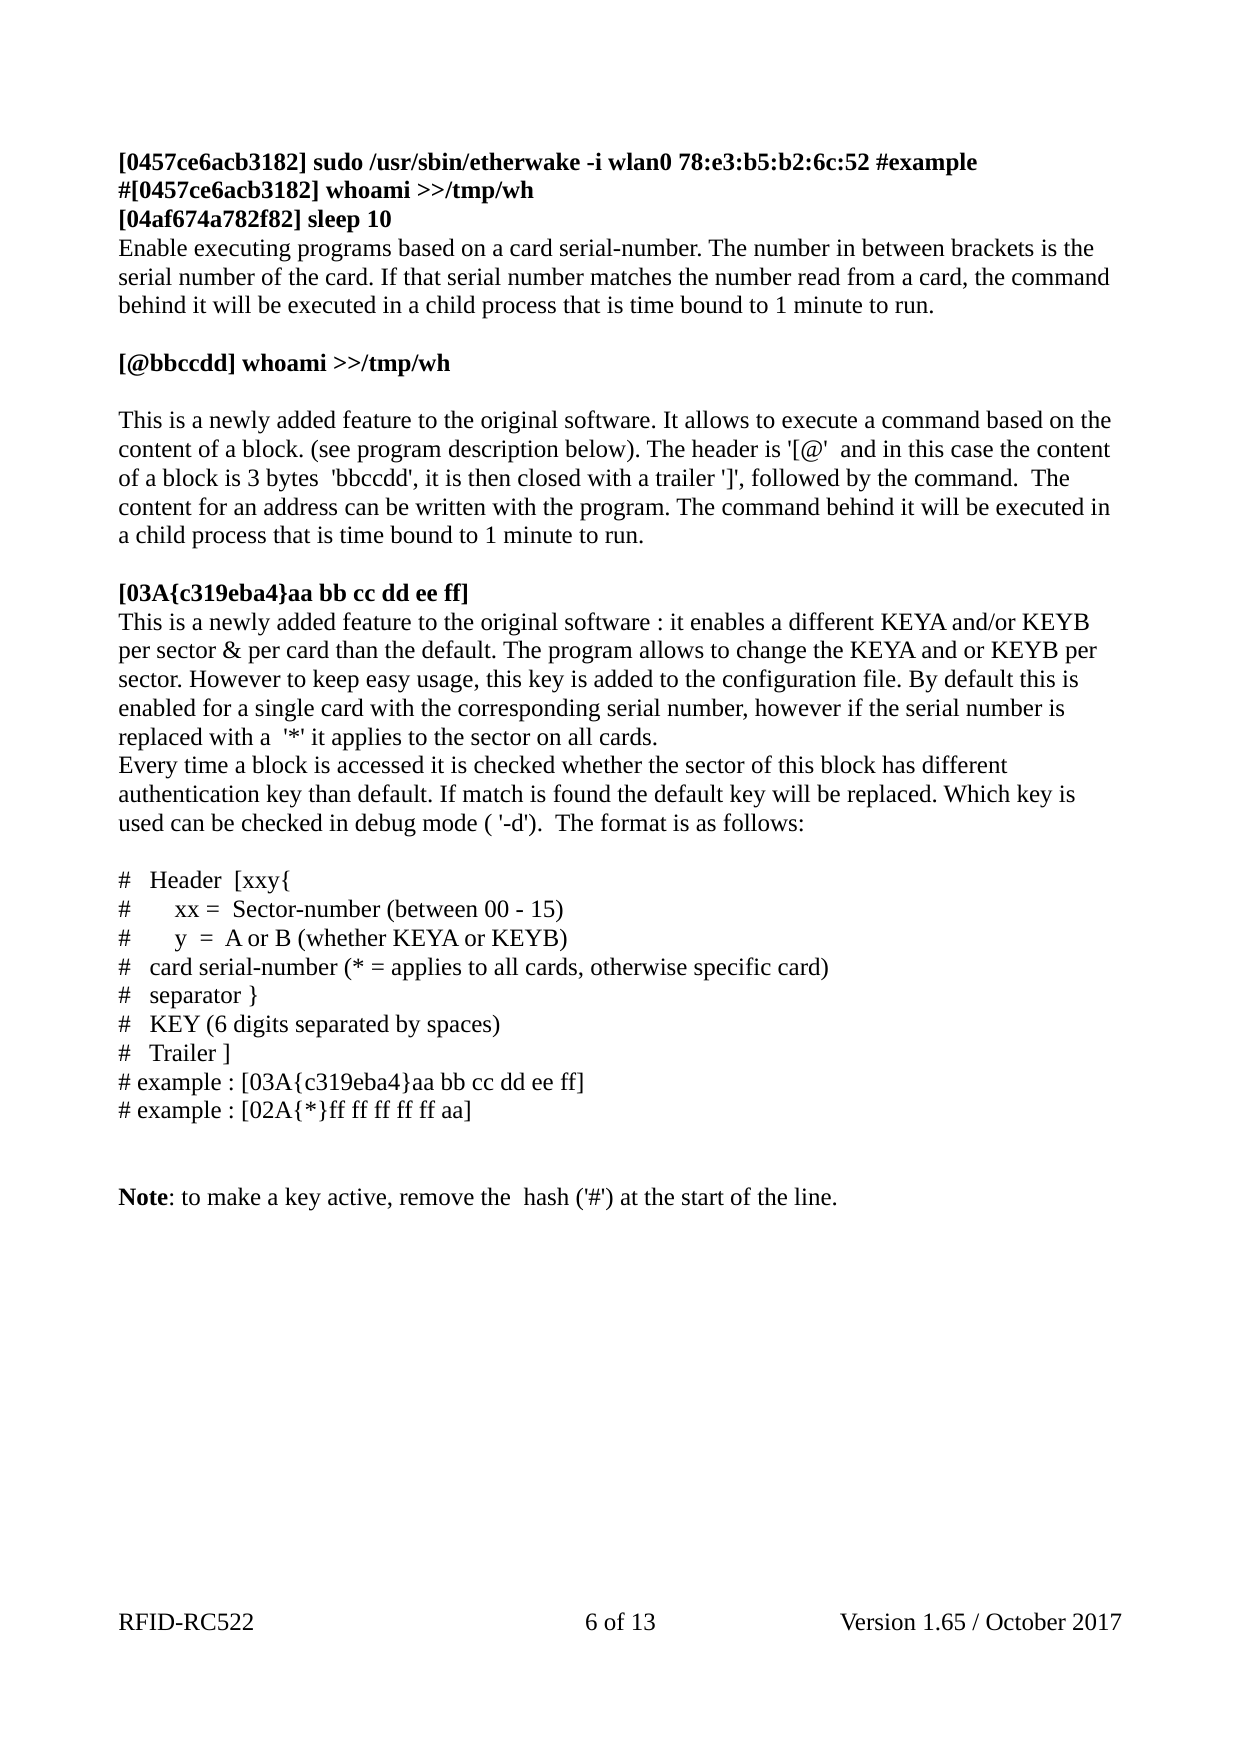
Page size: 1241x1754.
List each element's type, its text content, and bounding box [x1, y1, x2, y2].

text # Trailer ] [118, 1038, 1122, 1067]
text Note: to make a key active, remove the hash ('#') at the start of the line. [118, 1182, 1122, 1211]
text # example : [03A{c319eba4}aa bb cc dd ee ff] [118, 1067, 1122, 1096]
text [@bbccdd] whoami >>/tmp/wh [118, 348, 1122, 377]
text # xx = Sector-number (between 00 - 15) [118, 894, 1122, 923]
text This is a newly added feature to the original software. It allows to execute a command based on the content of a block. (see program description below). The header is '[@' and in this case the content of a block is 3 bytes 'bbccdd', it is then closed with a trailer ']', followed by the command. The content for an address can be written with the program. The command behind it will be executed in a child process that is time bound to 1 minute to run. [118, 406, 1122, 549]
text # KEY (6 digits separated by spaces) [118, 1009, 1122, 1038]
text Enable executing programs based on a card serial-number. The number in between brackets is the serial number of the card. If that serial number matches the number read from a card, the command behind it will be executed in a child process that is time bound to 1 minute to run. [118, 233, 1122, 319]
text # Header [xxy{ [118, 866, 1122, 894]
text Every time a block is accessed it is checked whether the sector of this block has different authentication key than default. If match is found the default key will be replaced. Which key is used can be checked in debug mode ( '-d'). The format is as follows: [118, 751, 1122, 837]
text # card serial-number (* = applies to all cards, otherwise specific card) [118, 952, 1122, 981]
text # separator } [118, 981, 1122, 1009]
text # example : [02A{*}ff ff ff ff ff aa] [118, 1096, 1122, 1124]
text [04af674a782f82] sleep 10 [118, 204, 1122, 233]
text This is a newly added feature to the original software : it enables a different KEYA and/or KEYB per sector & per card than the default. The program allows to change the KEYA and or KEYB per sector. However to keep easy usage, this key is added to the configuration file. By default this is enabled for a single card with the corresponding serial number, however if the serial number is replaced with a '*' it applies to the sector on all cards. [118, 607, 1122, 751]
text # y = A or B (whether KEYA or KEYB) [118, 923, 1122, 952]
text [03A{c319eba4}aa bb cc dd ee ff] [118, 578, 1122, 607]
text [0457ce6acb3182] sudo /usr/sbin/etherwake -i wlan0 78:e3:b5:b2:6c:52 #example [118, 147, 1122, 176]
text #[0457ce6acb3182] whoami >>/tmp/wh [118, 176, 1122, 204]
